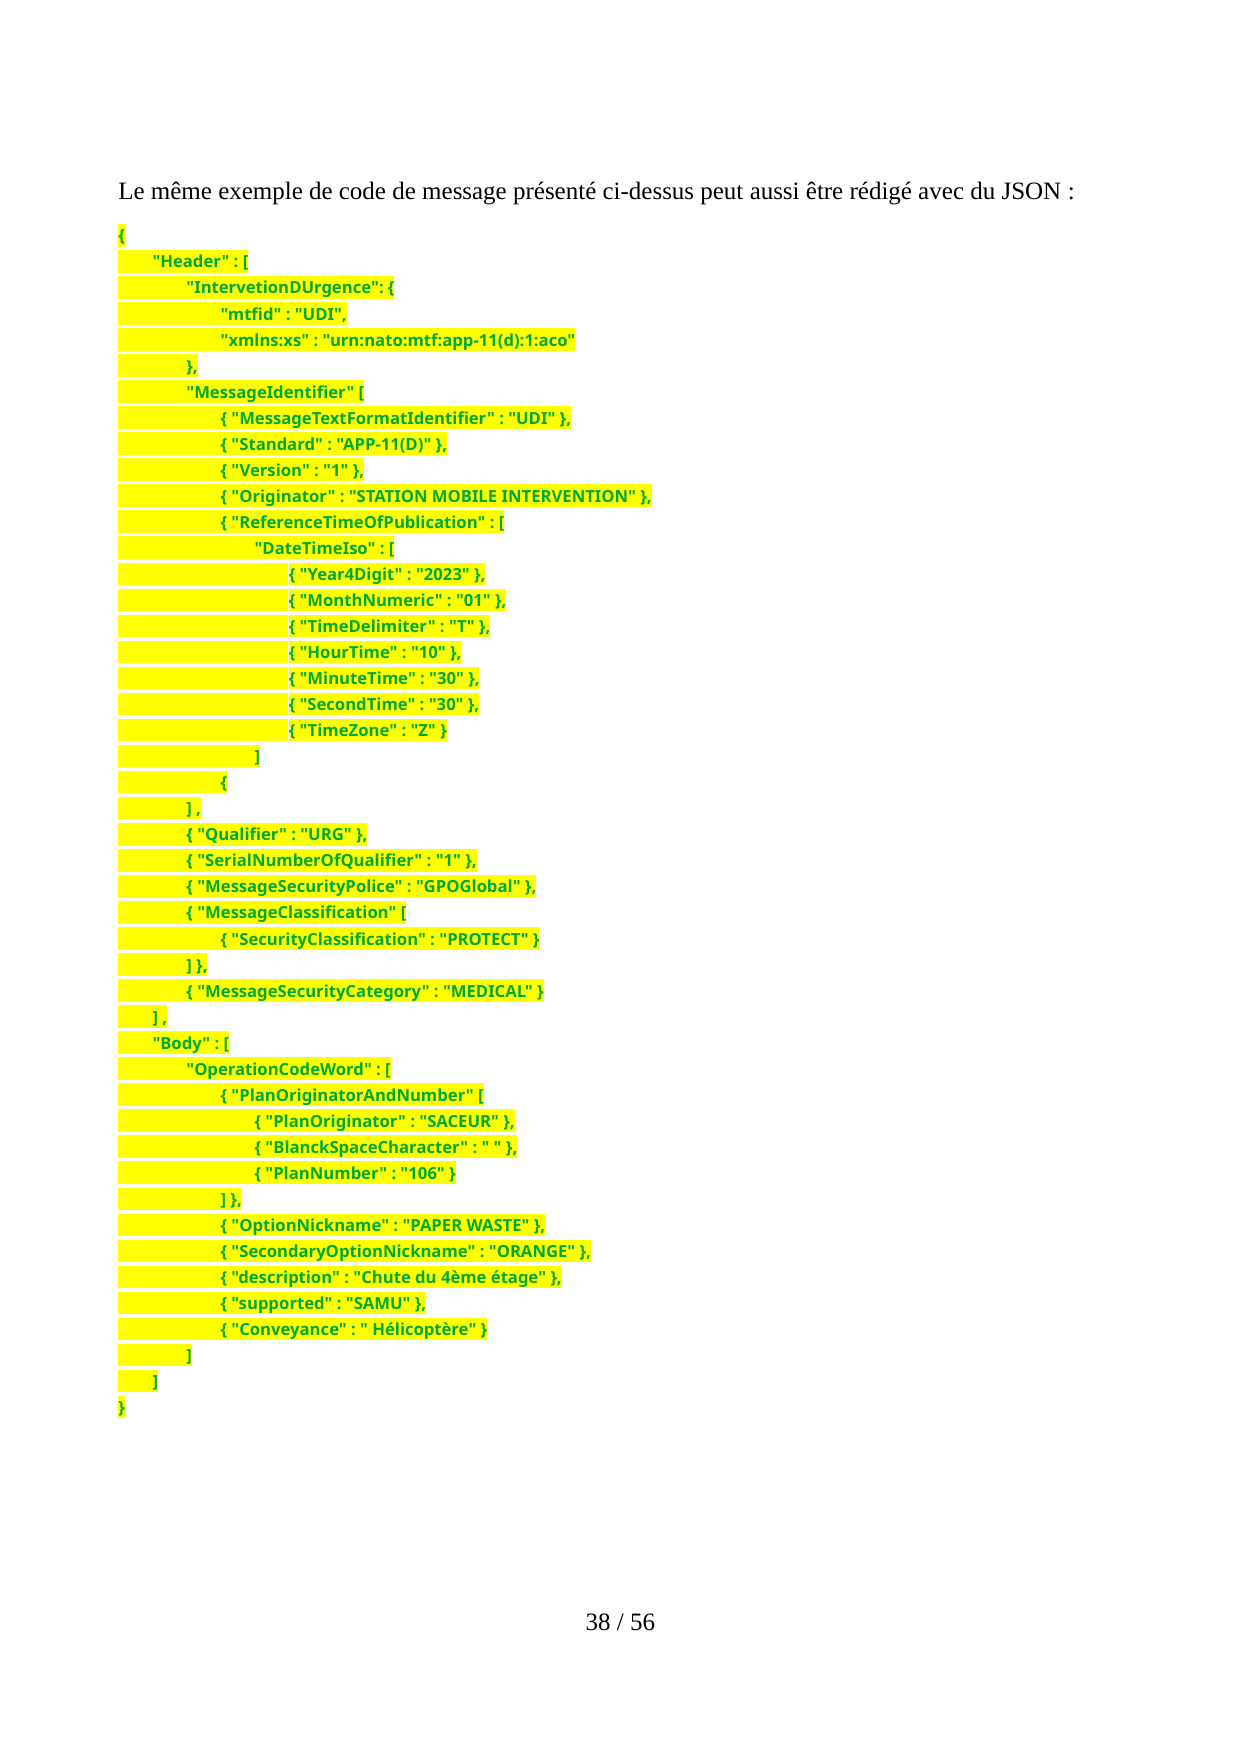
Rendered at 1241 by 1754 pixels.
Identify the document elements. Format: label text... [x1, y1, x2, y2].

text { "OptionNickname" : "PAPER WASTE" }, [118, 1213, 1122, 1236]
text { "MinuteTime" : "30" }, [118, 667, 1122, 689]
text { "PlanNumber" : "106" } [118, 1161, 1122, 1184]
text { "TimeDelimiter" : "T" }, [118, 614, 1122, 637]
text ] }, [118, 953, 1122, 976]
text "MessageIdentifier" [ [118, 380, 1122, 403]
text ] [118, 1370, 1122, 1392]
text "mtfid" : "UDI", [118, 302, 1122, 325]
text { "ReferenceTimeOfPublication" : [ [118, 510, 1122, 533]
text "DateTimeIso" : [ [118, 536, 1122, 559]
text { "SecurityClassification" : "PROTECT" } [118, 927, 1122, 950]
text ] , [118, 1005, 1122, 1028]
text }, [118, 354, 1122, 377]
text ] }, [118, 1187, 1122, 1210]
text "IntervetionDUrgence": { [118, 276, 1122, 299]
text ] , [118, 797, 1122, 819]
text { "Year4Digit" : "2023" }, [118, 562, 1122, 585]
text { "Conveyance" : " Hélicoptère" } [118, 1318, 1122, 1340]
text { "TimeZone" : "Z" } [118, 719, 1122, 741]
text "xmlns:xs" : "urn:nato:mtf:app-11(d):1:aco" [118, 328, 1122, 351]
text { "SerialNumberOfQualifier" : "1" }, [118, 849, 1122, 872]
text { "MessageTextFormatIdentifier" : "UDI" }, [118, 406, 1122, 429]
text { "Qualifier" : "URG" }, [118, 823, 1122, 846]
text { "PlanOriginator" : "SACEUR" }, [118, 1109, 1122, 1132]
text { "MessageSecurityCategory" : "MEDICAL" } [118, 979, 1122, 1002]
text { "PlanOriginatorAndNumber" [ [118, 1083, 1122, 1106]
text { "description" : "Chute du 4ème étage" }, [118, 1266, 1122, 1288]
text { [118, 224, 1122, 247]
text { "MonthNumeric" : "01" }, [118, 588, 1122, 611]
text { "Originator" : "STATION MOBILE INTERVENTION" }, [118, 484, 1122, 507]
text } [118, 1396, 1122, 1418]
text { "HourTime" : "10" }, [118, 641, 1122, 663]
text { "SecondaryOptionNickname" : "ORANGE" }, [118, 1239, 1122, 1262]
text { "supported" : "SAMU" }, [118, 1292, 1122, 1314]
text ] [118, 745, 1122, 767]
text { [118, 771, 1122, 793]
text ] [118, 1344, 1122, 1366]
text { "SecondTime" : "30" }, [118, 693, 1122, 715]
text Le même exemple de code de message présenté ci-dessus peut aussi être rédigé avec du JSON : [118, 176, 1122, 205]
text { "Version" : "1" }, [118, 458, 1122, 481]
text "Body" : [ [118, 1031, 1122, 1054]
text { "MessageClassification" [ [118, 901, 1122, 924]
text { "MessageSecurityPolice" : "GPOGlobal" }, [118, 875, 1122, 898]
text { "BlanckSpaceCharacter" : " " }, [118, 1135, 1122, 1158]
text "OperationCodeWord" : [ [118, 1057, 1122, 1080]
text { "Standard" : "APP-11(D)" }, [118, 432, 1122, 455]
text "Header" : [ [118, 250, 1122, 273]
